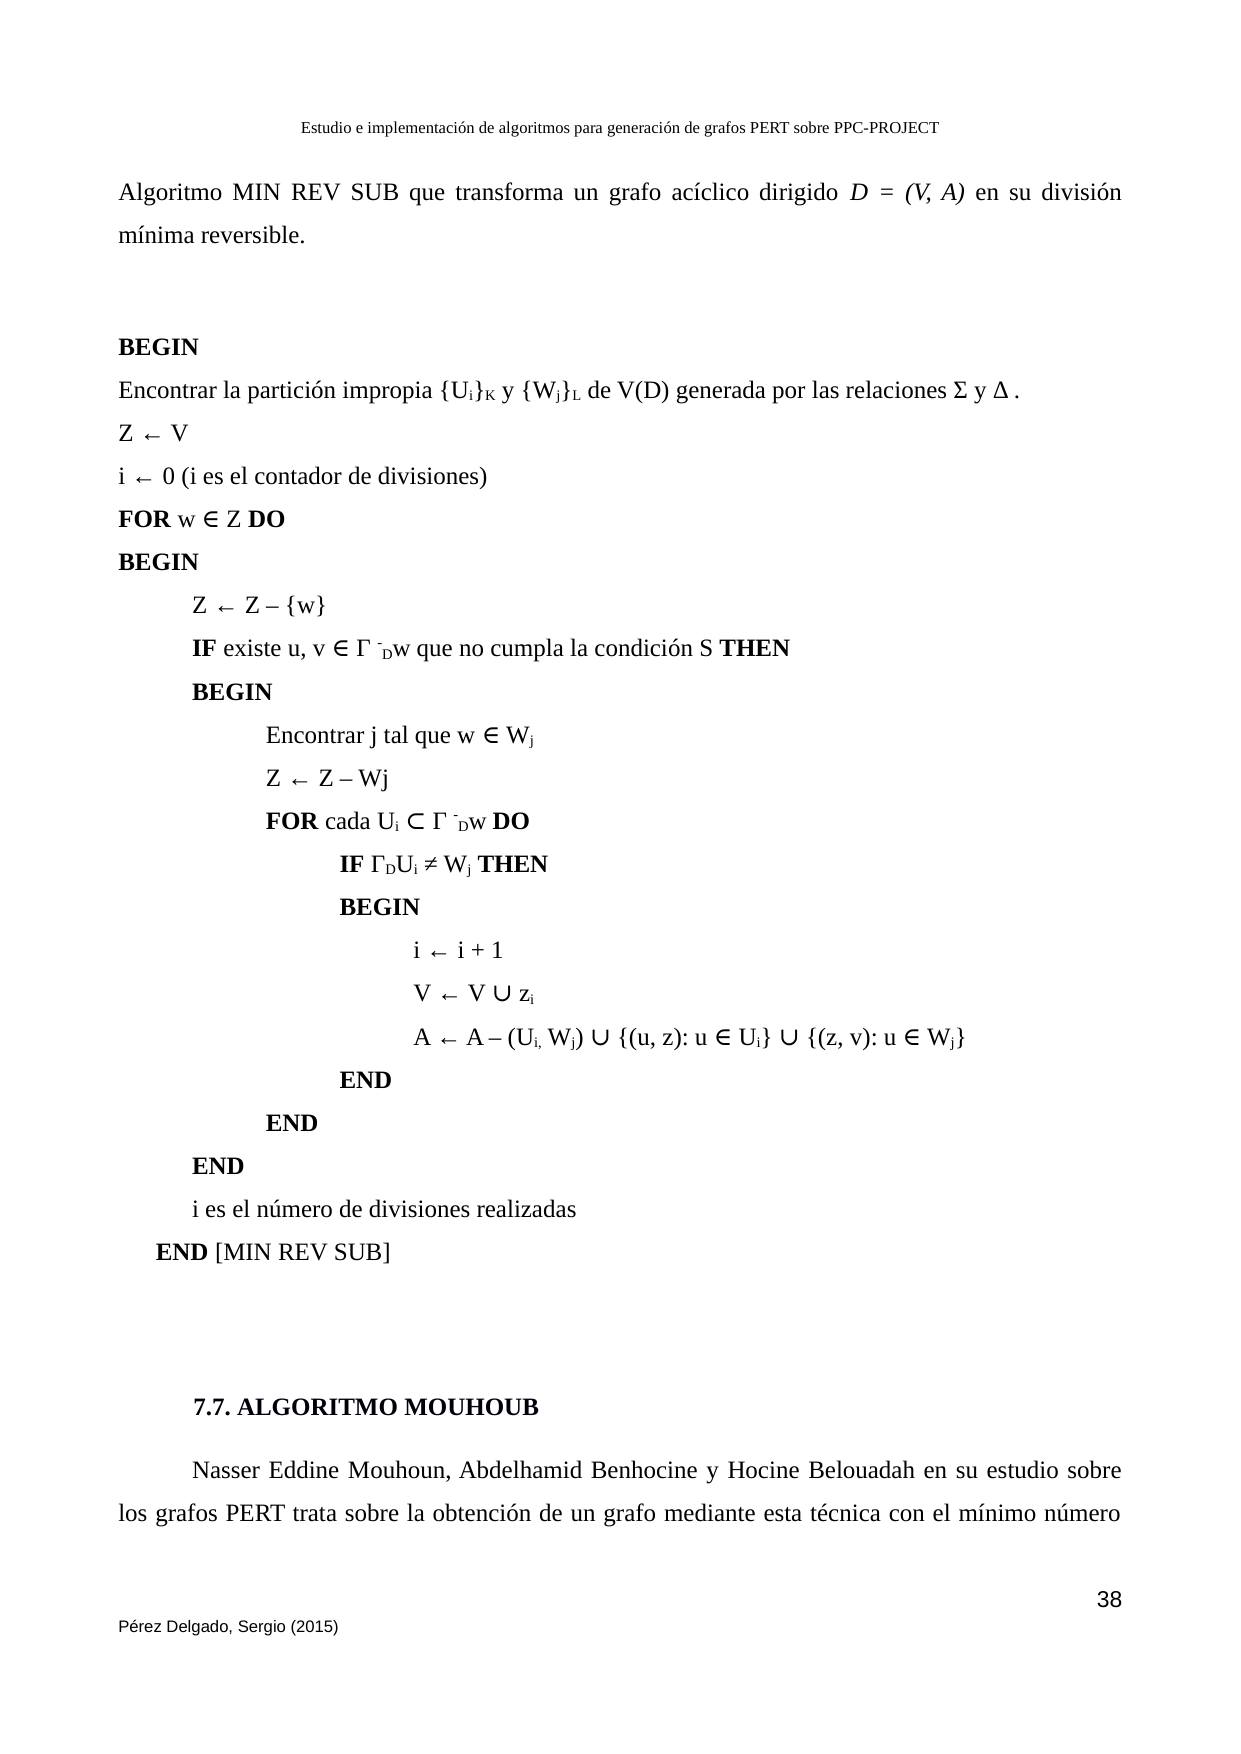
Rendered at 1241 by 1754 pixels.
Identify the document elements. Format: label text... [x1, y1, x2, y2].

text END [266, 1065, 1122, 1093]
text END [MIN REV SUB] [118, 1237, 1122, 1266]
text Algoritmo MIN REV SUB que transforma un grafo acíclico dirigido D = (V, A) en su división mínima reversible. [118, 177, 1122, 249]
text END [118, 1151, 1122, 1180]
text Nasser Eddine Mouhoun, Abdelhamid Benhocine y Hocine Belouadah en su estudio sobre los grafos PERT trata sobre la obtención de un grafo mediante esta técnica con el mínimo número [118, 1455, 1122, 1527]
text BEGIN [118, 332, 1122, 360]
text FOR cada Ui ⊂ Γ -Dw DO [192, 806, 1122, 835]
text END [192, 1108, 1122, 1137]
text Z ← Z – Wj [192, 763, 1122, 792]
subtitle 7.7. ALGORITMO MOUHOUB [156, 1392, 1122, 1420]
text i es el número de divisiones realizadas [118, 1194, 1122, 1223]
text Z ← V [118, 418, 1122, 447]
text Encontrar j tal que w ∈ Wj [192, 720, 1122, 748]
text Z ← Z – {w} [118, 590, 1122, 619]
text IF existe u, v ∈ Γ -Dw que no cumpla la condición S THEN [118, 633, 1122, 662]
text BEGIN [339, 892, 1122, 921]
text BEGIN [118, 677, 1122, 705]
text i ← 0 (i es el contador de divisiones) [118, 461, 1122, 490]
text BEGIN [118, 547, 1122, 576]
text A ← A – (Ui, Wj) ∪ {(u, z): u ∈ Ui} ∪ {(z, v): u ∈ Wj} [339, 1022, 1122, 1050]
text FOR w ∈ Z DO [118, 504, 1122, 533]
text i ← i + 1 [339, 935, 1122, 964]
text IF ΓDUi ≠ Wj THEN [266, 849, 1122, 878]
text V ← V ∪ zi [339, 978, 1122, 1007]
text Encontrar la partición impropia {Ui}K y {Wj}L de V(D) generada por las relaciones Σ y Δ . [118, 375, 1122, 403]
